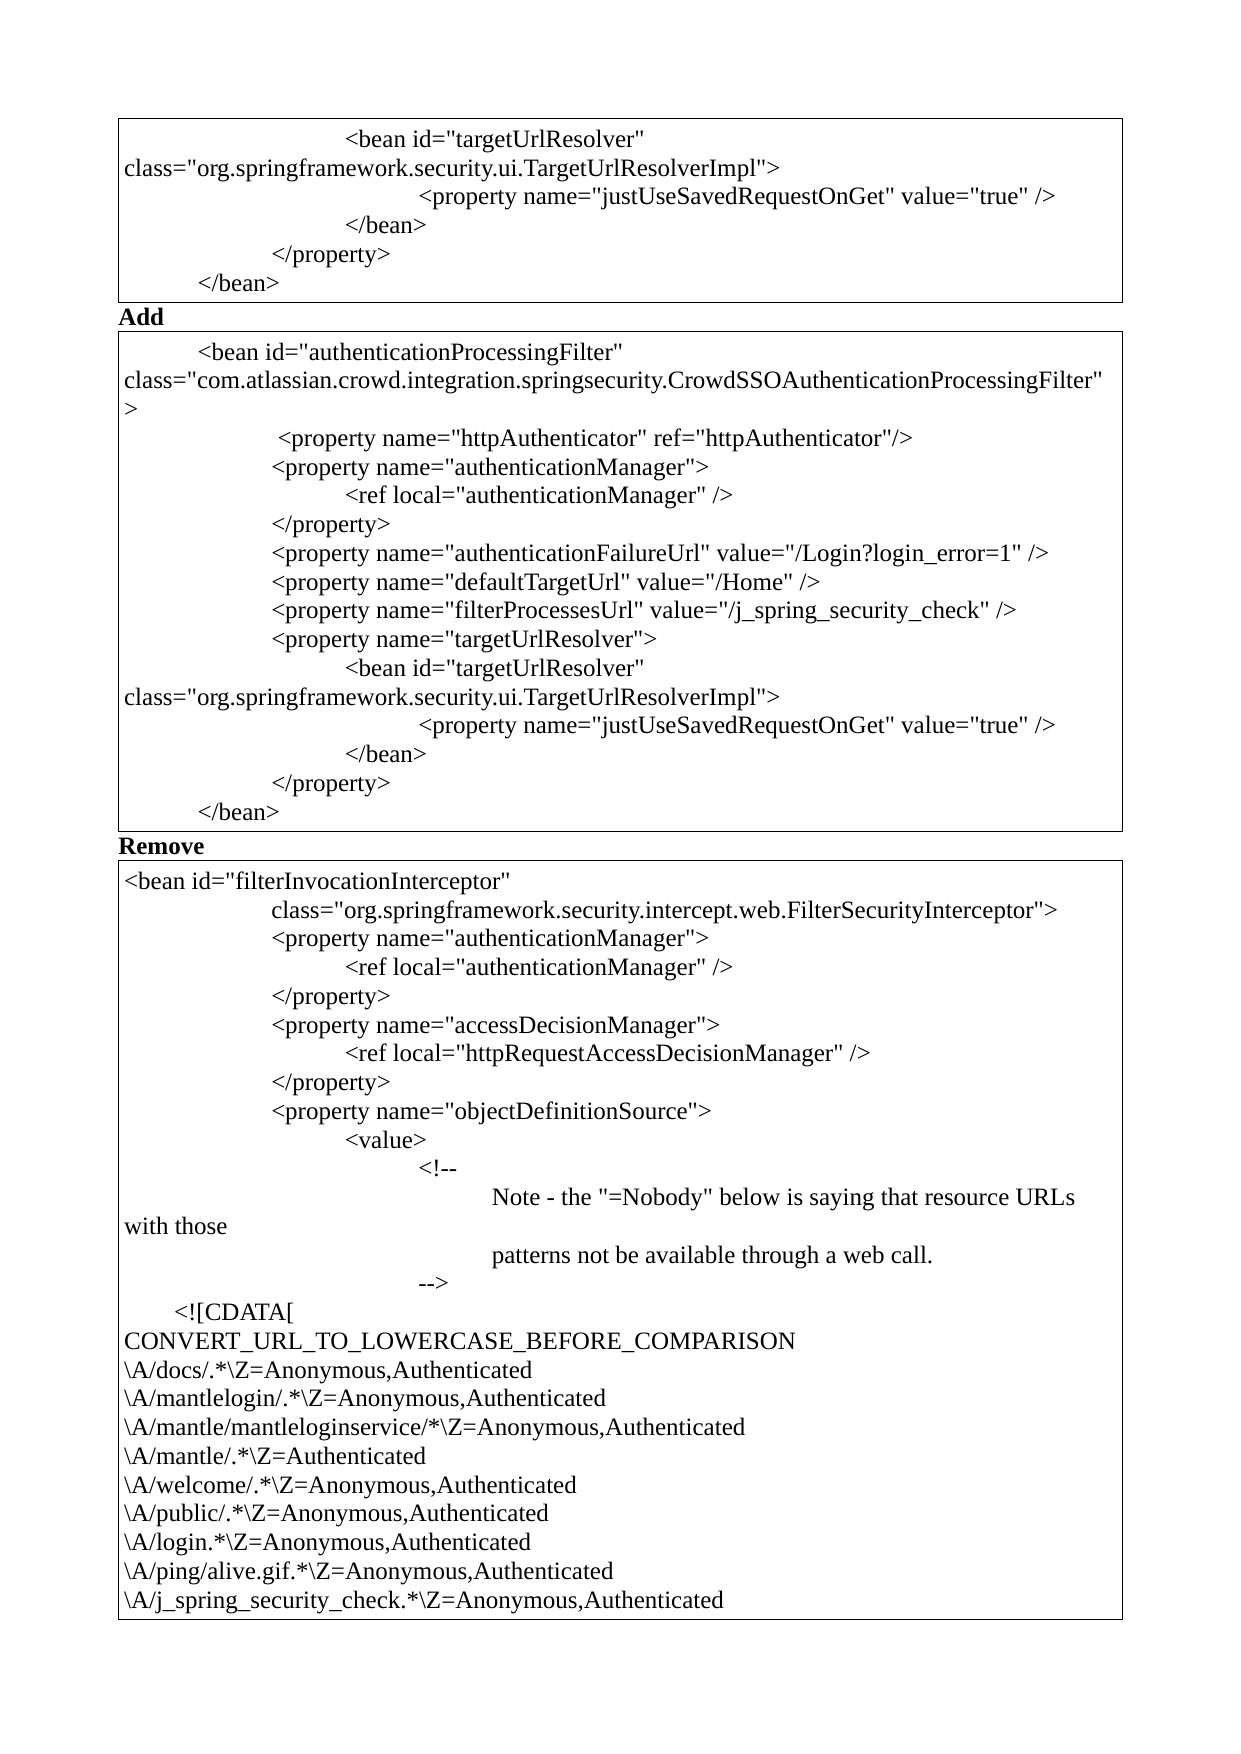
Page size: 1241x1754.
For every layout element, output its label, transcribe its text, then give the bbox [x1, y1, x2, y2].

text Add [118, 303, 1122, 331]
table_header <bean id="filterInvocationInterceptor" class="org.springframework.security.intercept.web.FilterSecurityInterceptor"> <property name="authenticationManager"> <ref local="authenticationManager" /> </property> <property name="accessDecisionManager"> <ref local="httpRequestAccessDecisionManager" /> </property> <property name="objectDefinitionSource"> <value> <!-- Note - the "=Nobody" below is saying that resource URLs with those patterns not be available through a web call. --> <![CDATA[ CONVERT_URL_TO_LOWERCASE_BEFORE_COMPARISON \A/docs/.*\Z=Anonymous,Authenticated \A/mantlelogin/.*\Z=Anonymous,Authenticated \A/mantle/mantleloginservice/*\Z=Anonymous,Authenticated \A/mantle/.*\Z=Authenticated \A/welcome/.*\Z=Anonymous,Authenticated \A/public/.*\Z=Anonymous,Authenticated \A/login.*\Z=Anonymous,Authenticated \A/ping/alive.gif.*\Z=Anonymous,Authenticated \A/j_spring_security_check.*\Z=Anonymous,Authenticated [119, 861, 1122, 1619]
table_header <bean id="authenticationProcessingFilter" class="com.atlassian.crowd.integration.springsecurity.CrowdSSOAuthenticationProcessingFilter"> <property name="httpAuthenticator" ref="httpAuthenticator"/> <property name="authenticationManager"> <ref local="authenticationManager" /> </property> <property name="authenticationFailureUrl" value="/Login?login_error=1" /> <property name="defaultTargetUrl" value="/Home" /> <property name="filterProcessesUrl" value="/j_spring_security_check" /> <property name="targetUrlResolver"> <bean id="targetUrlResolver" class="org.springframework.security.ui.TargetUrlResolverImpl"> <property name="justUseSavedRequestOnGet" value="true" /> </bean> </property> </bean> [119, 332, 1122, 831]
table_header <bean id="targetUrlResolver" class="org.springframework.security.ui.TargetUrlResolverImpl"> <property name="justUseSavedRequestOnGet" value="true" /> </bean> </property> </bean> [119, 119, 1122, 302]
text Remove [118, 832, 1122, 860]
